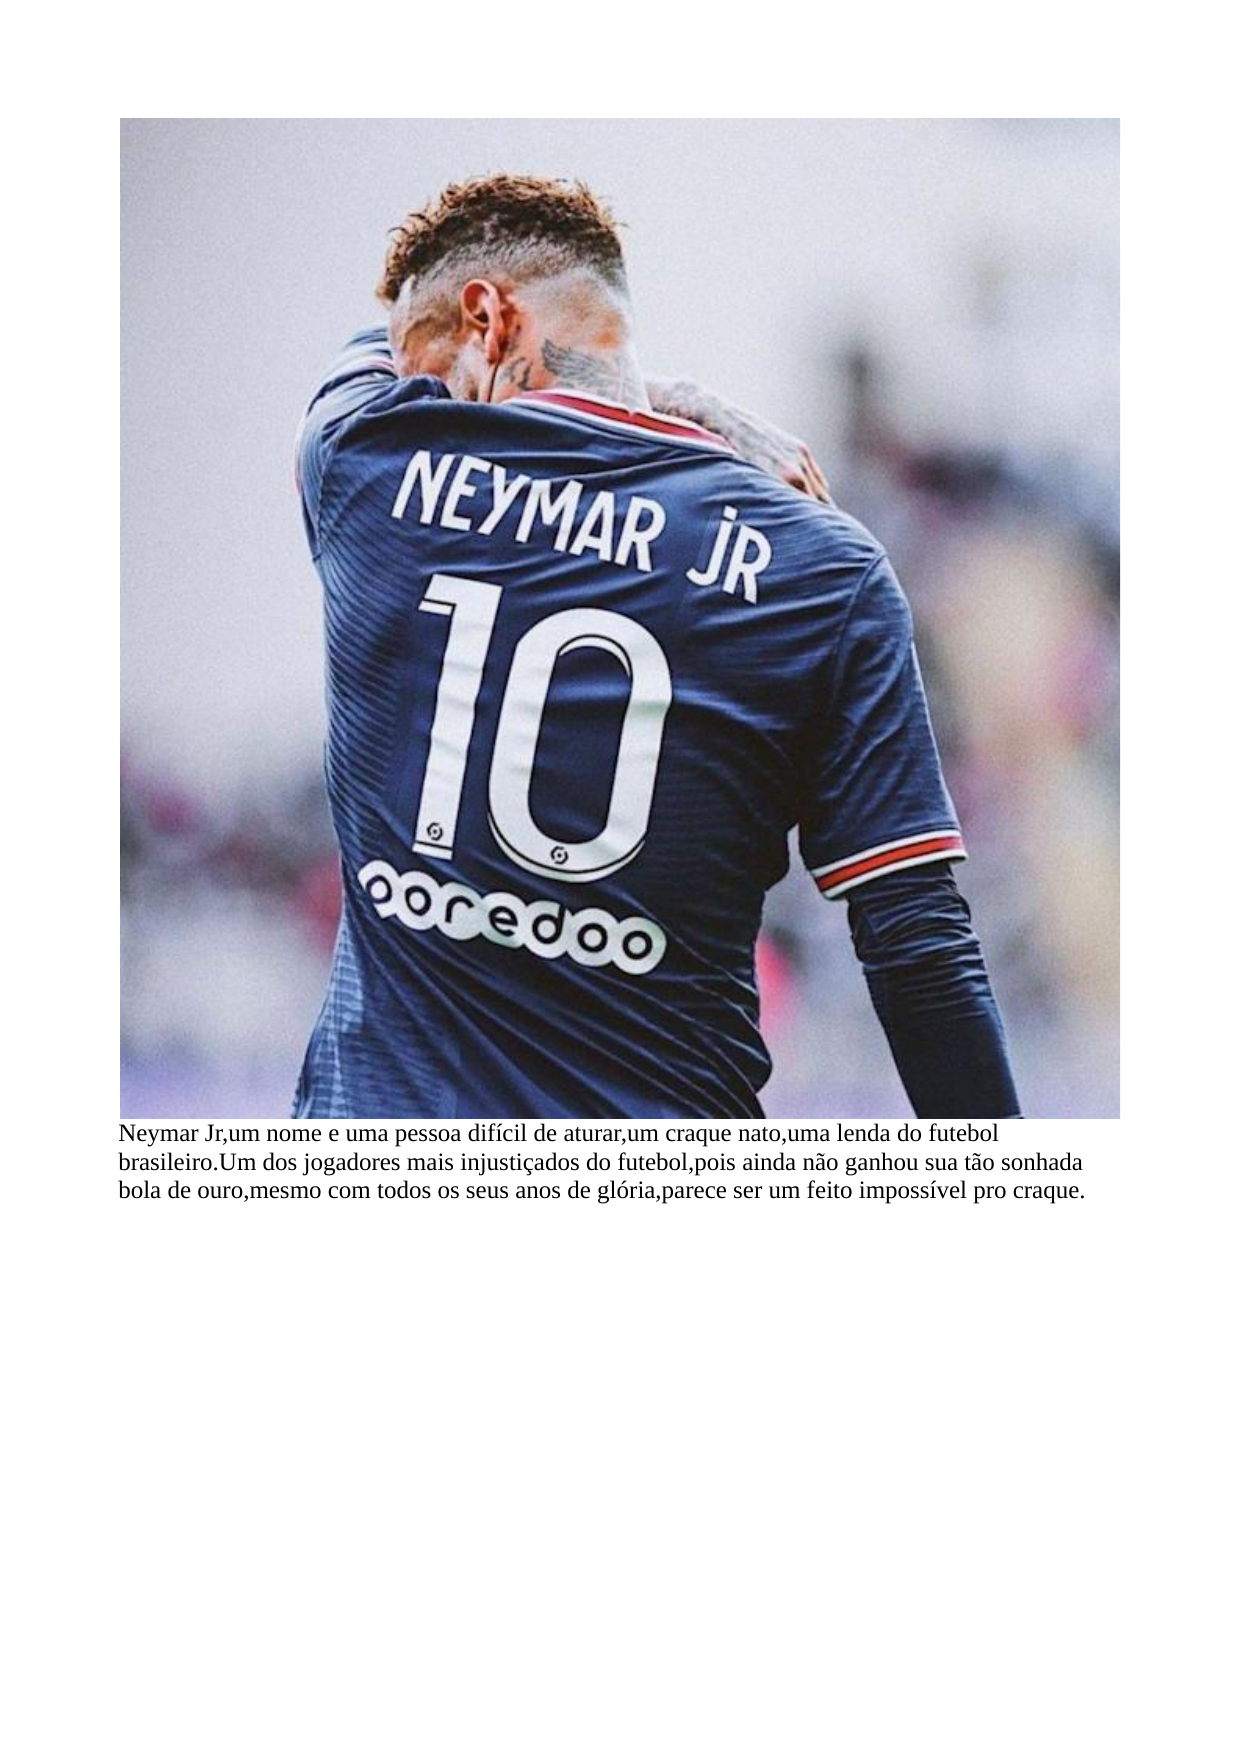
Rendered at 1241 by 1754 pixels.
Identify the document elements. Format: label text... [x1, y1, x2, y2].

text Neymar Jr,um nome e uma pessoa difícil de aturar,um craque nato,uma lenda do futebol brasileiro.Um dos jogadores mais injustiçados do futebol,pois ainda não ganhou sua tão sonhada bola de ouro,mesmo com todos os seus anos de glória,parece ser um feito impossível pro craque. [118, 118, 1122, 1204]
picture [120, 118, 1121, 1119]
